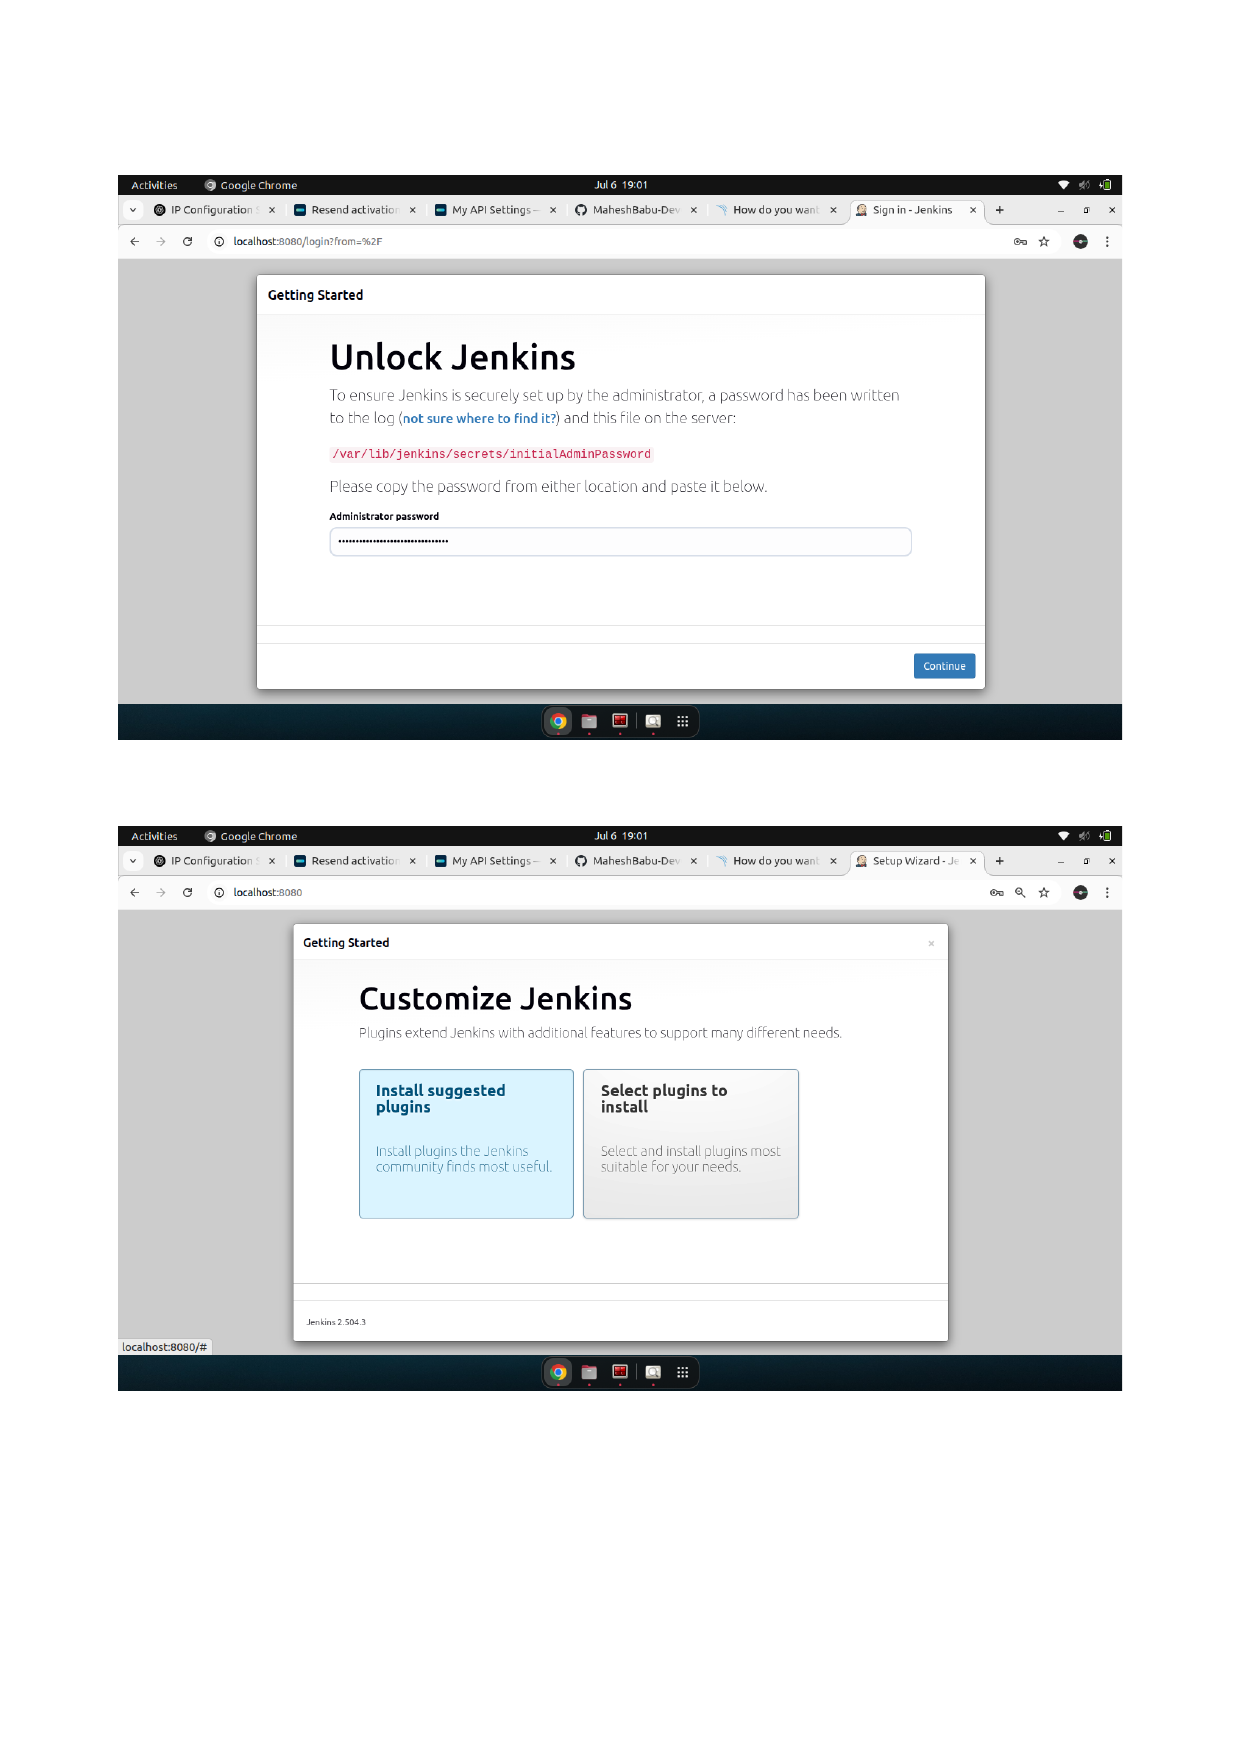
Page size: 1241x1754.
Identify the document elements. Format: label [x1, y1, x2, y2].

picture [118, 175, 1123, 740]
picture [118, 826, 1123, 1391]
